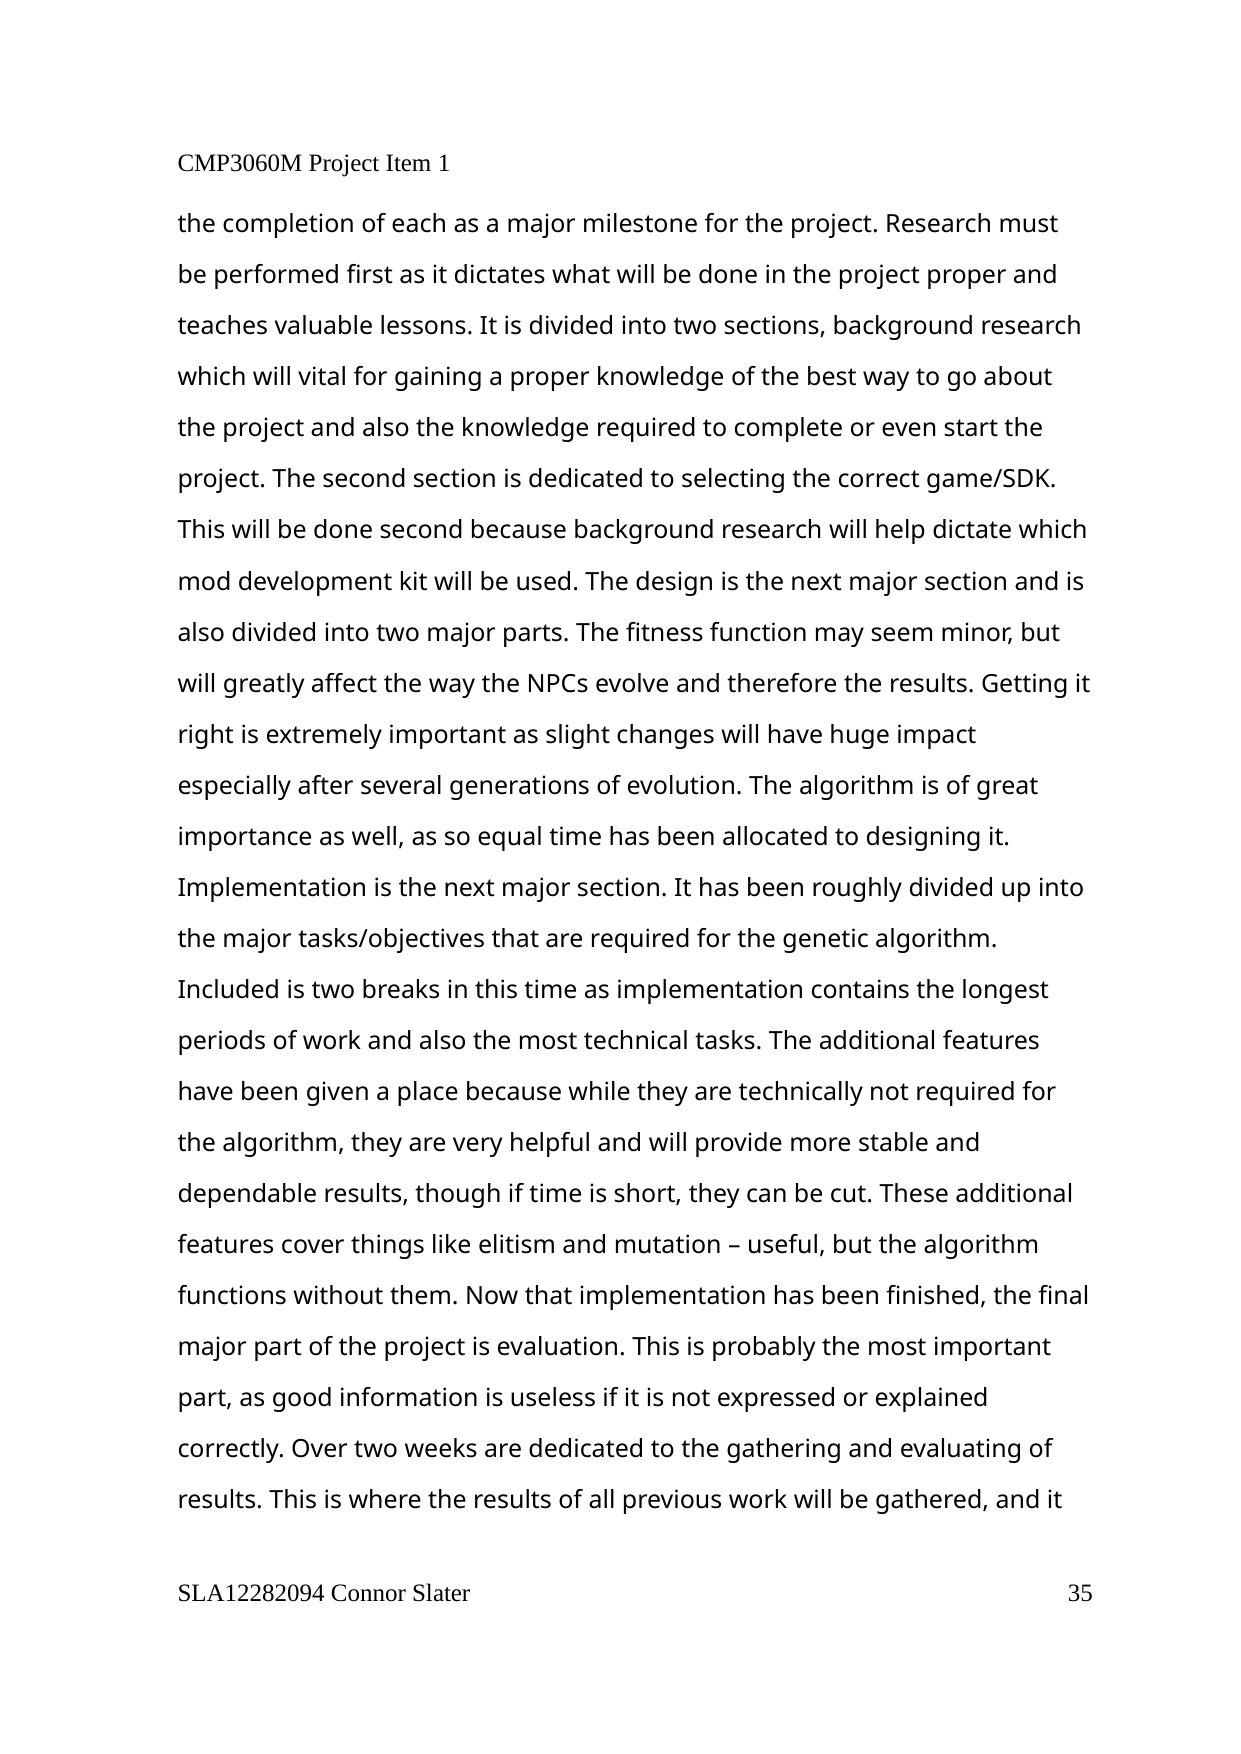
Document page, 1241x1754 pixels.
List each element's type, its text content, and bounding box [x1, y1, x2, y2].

text the completion of each as a major milestone for the project. Research must be performed first as it dictates what will be done in the project proper and teaches valuable lessons. It is divided into two sections, background research which will vital for gaining a proper knowledge of the best way to go about the project and also the knowledge required to complete or even start the project. The second section is dedicated to selecting the correct game/SDK. This will be done second because background research will help dictate which mod development kit will be used. The design is the next major section and is also divided into two major parts. The fitness function may seem minor, but will greatly affect the way the NPCs evolve and therefore the results. Getting it right is extremely important as slight changes will have huge impact especially after several generations of evolution. The algorithm is of great importance as well, as so equal time has been allocated to designing it. Implementation is the next major section. It has been roughly divided up into the major tasks/objectives that are required for the genetic algorithm. Included is two breaks in this time as implementation contains the longest periods of work and also the most technical tasks. The additional features have been given a place because while they are technically not required for the algorithm, they are very helpful and will provide more stable and dependable results, though if time is short, they can be cut. These additional features cover things like elitism and mutation – useful, but the algorithm functions without them. Now that implementation has been finished, the final major part of the project is evaluation. This is probably the most important part, as good information is useless if it is not expressed or explained correctly. Over two weeks are dedicated to the gathering and evaluating of results. This is where the results of all previous work will be gathered, and it [177, 206, 1093, 1516]
